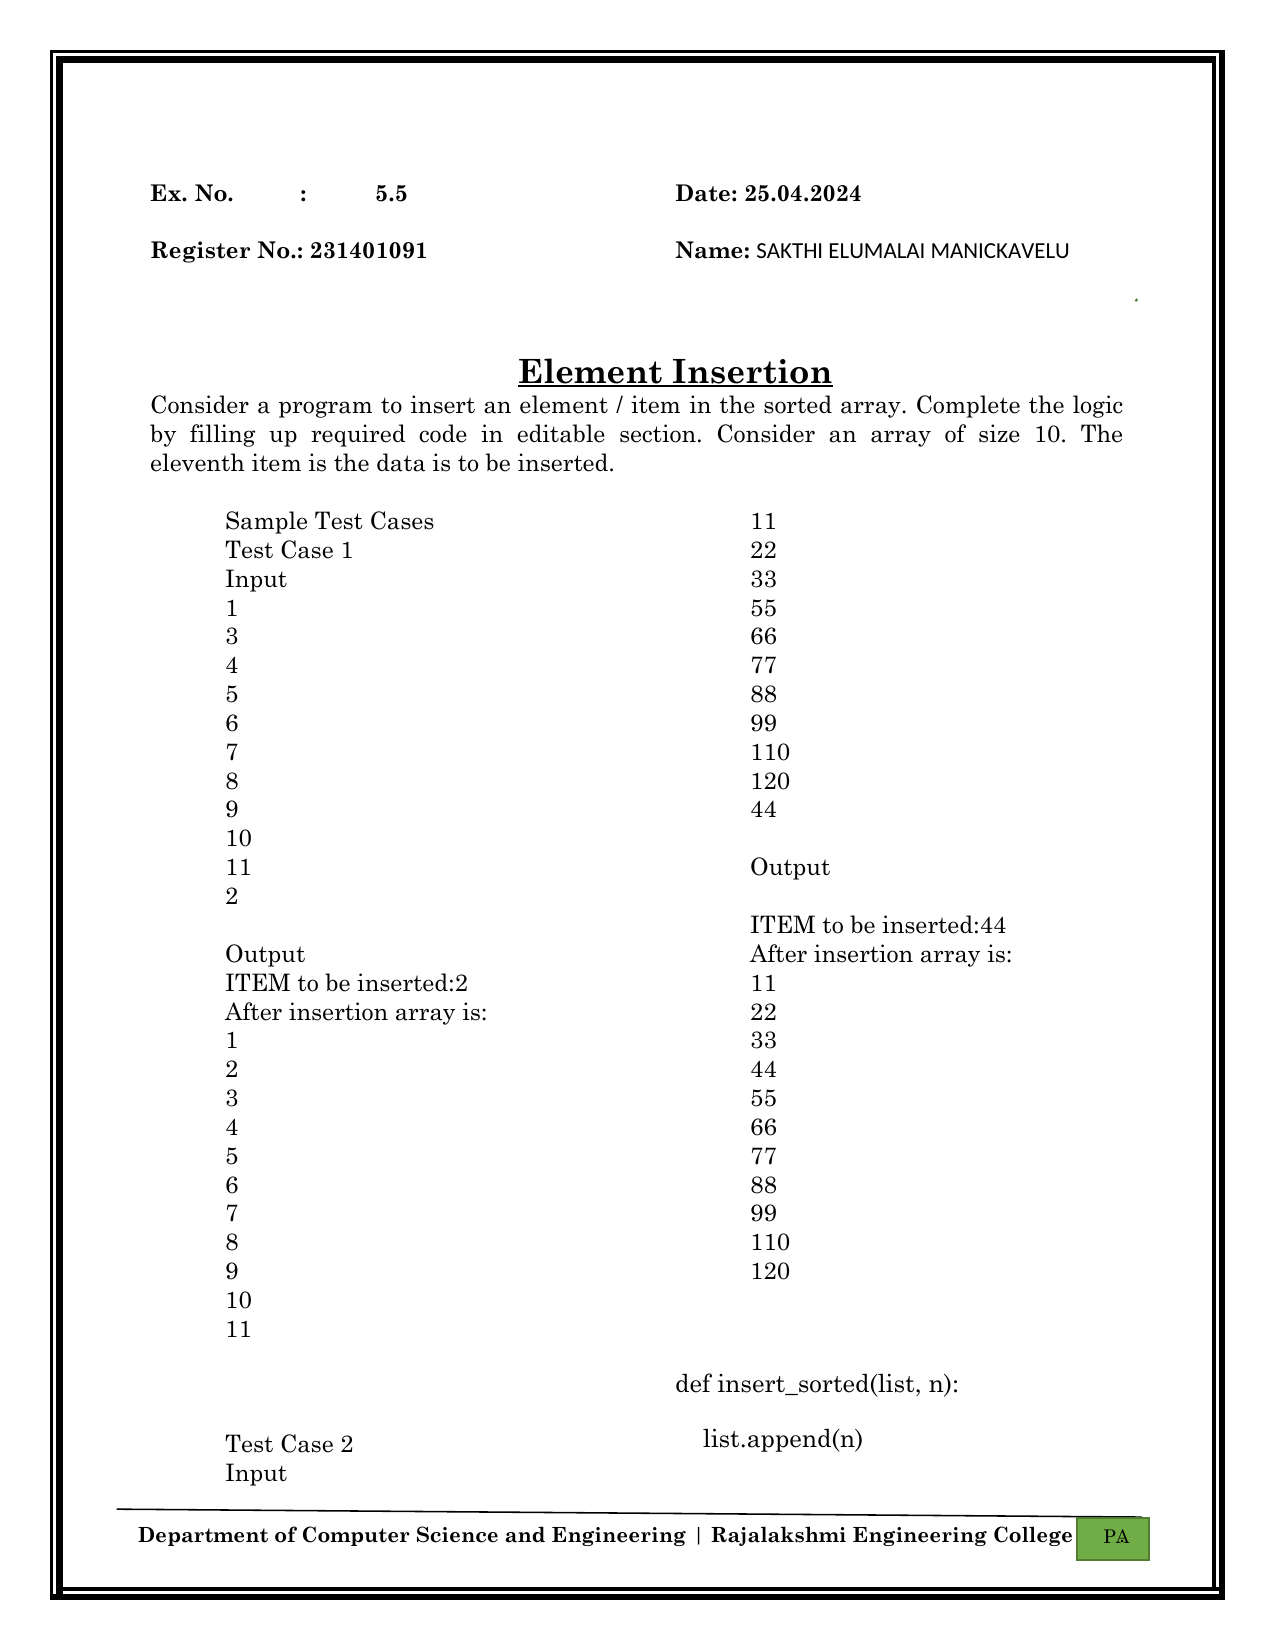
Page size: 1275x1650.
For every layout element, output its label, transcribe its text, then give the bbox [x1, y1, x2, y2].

text 5 [225, 1141, 600, 1169]
text Test Case 1 [225, 534, 600, 563]
text Register No.: 231401091 Name: SAKTHI ELUMALAI MANICKAVELU [150, 236, 1125, 264]
text 99 [750, 1198, 1125, 1227]
text 6 [225, 1169, 600, 1198]
text 8 [225, 765, 600, 794]
text 55 [750, 592, 1125, 621]
text def insert_sorted(list, n): [675, 1367, 1125, 1398]
text 120 [750, 1256, 1125, 1285]
text 5 [225, 679, 600, 708]
text 2 [225, 1054, 600, 1083]
text 1 [225, 592, 600, 621]
text 8 [225, 1227, 600, 1256]
text 99 [750, 708, 1125, 737]
text 11 [750, 506, 1125, 534]
text 1 [225, 1025, 600, 1054]
text 33 [750, 563, 1125, 592]
text 66 [750, 621, 1125, 650]
text Test Case 2 [225, 1429, 600, 1458]
text 77 [750, 650, 1125, 679]
text 2 [225, 881, 600, 910]
text Input [225, 1458, 600, 1487]
text 22 [750, 996, 1125, 1025]
text Ex. No. : 5.5 Date: 25.04.2024 [150, 179, 1125, 207]
text 11 [750, 967, 1125, 996]
text 44 [750, 794, 1125, 823]
text 66 [750, 1112, 1125, 1141]
text After insertion array is: [225, 996, 600, 1025]
text 55 [750, 1083, 1125, 1112]
text 9 [225, 1256, 600, 1285]
text 22 [750, 534, 1125, 563]
text list.append(n) [675, 1423, 1125, 1453]
text 10 [225, 1285, 600, 1314]
text 9 [225, 794, 600, 823]
text 11 [225, 1314, 600, 1342]
text 120 [750, 765, 1125, 794]
text 7 [225, 1198, 600, 1227]
text 110 [750, 737, 1125, 765]
text 88 [750, 679, 1125, 708]
text Sample Test Cases [225, 506, 600, 534]
text ITEM to be inserted:2 [225, 967, 600, 996]
text 88 [750, 1169, 1125, 1198]
text 3 [225, 621, 600, 650]
text Input [225, 563, 600, 592]
text Output [750, 852, 1125, 881]
text ITEM to be inserted:44 [750, 910, 1125, 938]
text Output [225, 938, 600, 967]
text 33 [750, 1025, 1125, 1054]
text Consider a program to insert an element / item in the sorted array. Complete the logic by filling up required code in editable section. Consider an array of size 10. The eleventh item is the data is to be inserted. [150, 390, 1125, 477]
text 77 [750, 1141, 1125, 1169]
text 7 [225, 737, 600, 765]
text Element Insertion [225, 350, 1125, 390]
text 110 [750, 1227, 1125, 1256]
text 6 [225, 708, 600, 737]
text After insertion array is: [750, 938, 1125, 967]
text 11 [225, 852, 600, 881]
text 44 [750, 1054, 1125, 1083]
text 4 [225, 650, 600, 679]
text 4 [225, 1112, 600, 1141]
text 3 [225, 1083, 600, 1112]
text 10 [225, 823, 600, 852]
